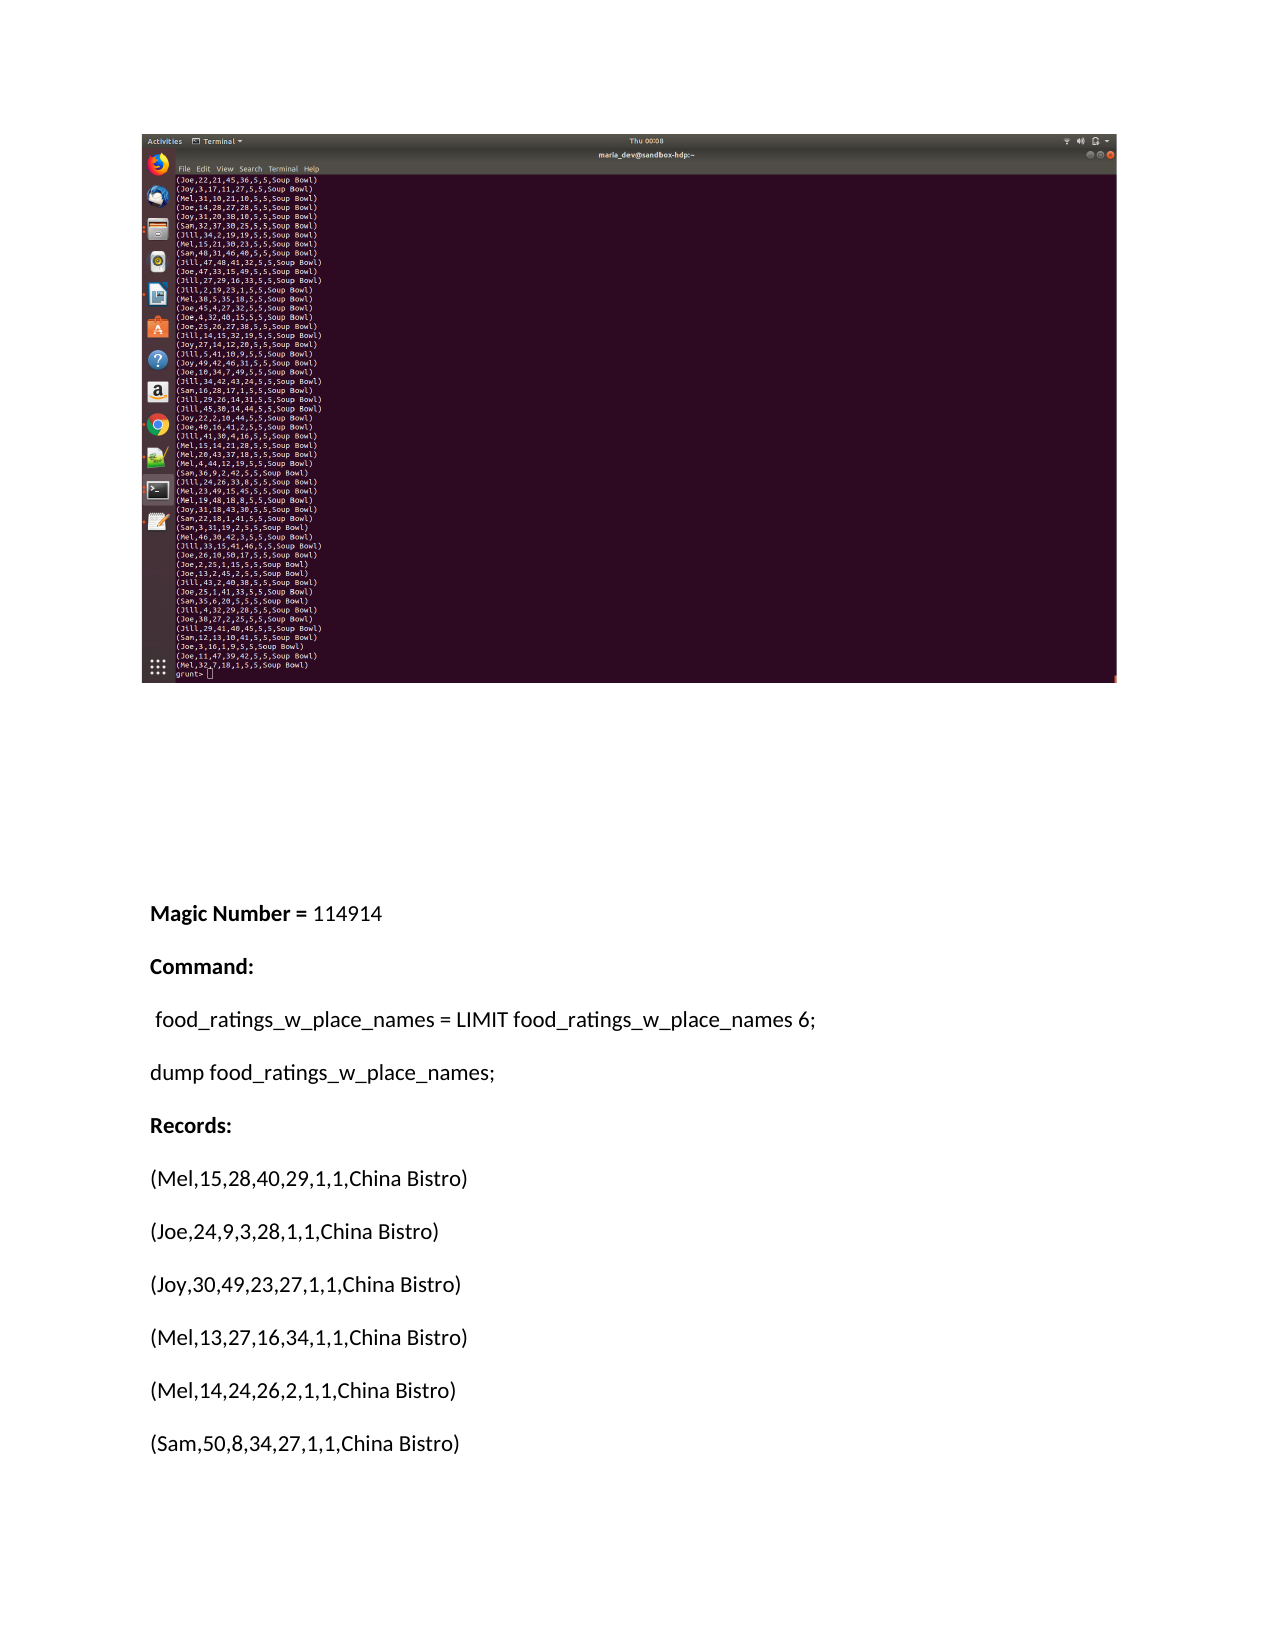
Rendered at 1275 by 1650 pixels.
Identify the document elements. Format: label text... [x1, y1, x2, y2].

text (Mel,15,28,40,29,1,1,China Bistro) [150, 1164, 1125, 1192]
text dump food_ratings_w_place_names; [150, 1058, 1125, 1086]
text (Joy,30,49,23,27,1,1,China Bistro) [150, 1270, 1125, 1298]
text Command: [150, 952, 1125, 980]
text (Mel,14,24,26,2,1,1,China Bistro) [150, 1376, 1125, 1404]
text (Mel,13,27,16,34,1,1,China Bistro) [150, 1323, 1125, 1351]
text food_ratings_w_place_names = LIMIT food_ratings_w_place_names 6; [150, 1005, 1125, 1033]
picture [141, 134, 1117, 683]
text Records: [150, 1111, 1125, 1139]
text Magic Number = 114914 [150, 899, 1125, 927]
text (Sam,50,8,34,27,1,1,China Bistro) [150, 1429, 1125, 1457]
text (Joe,24,9,3,28,1,1,China Bistro) [150, 1217, 1125, 1245]
